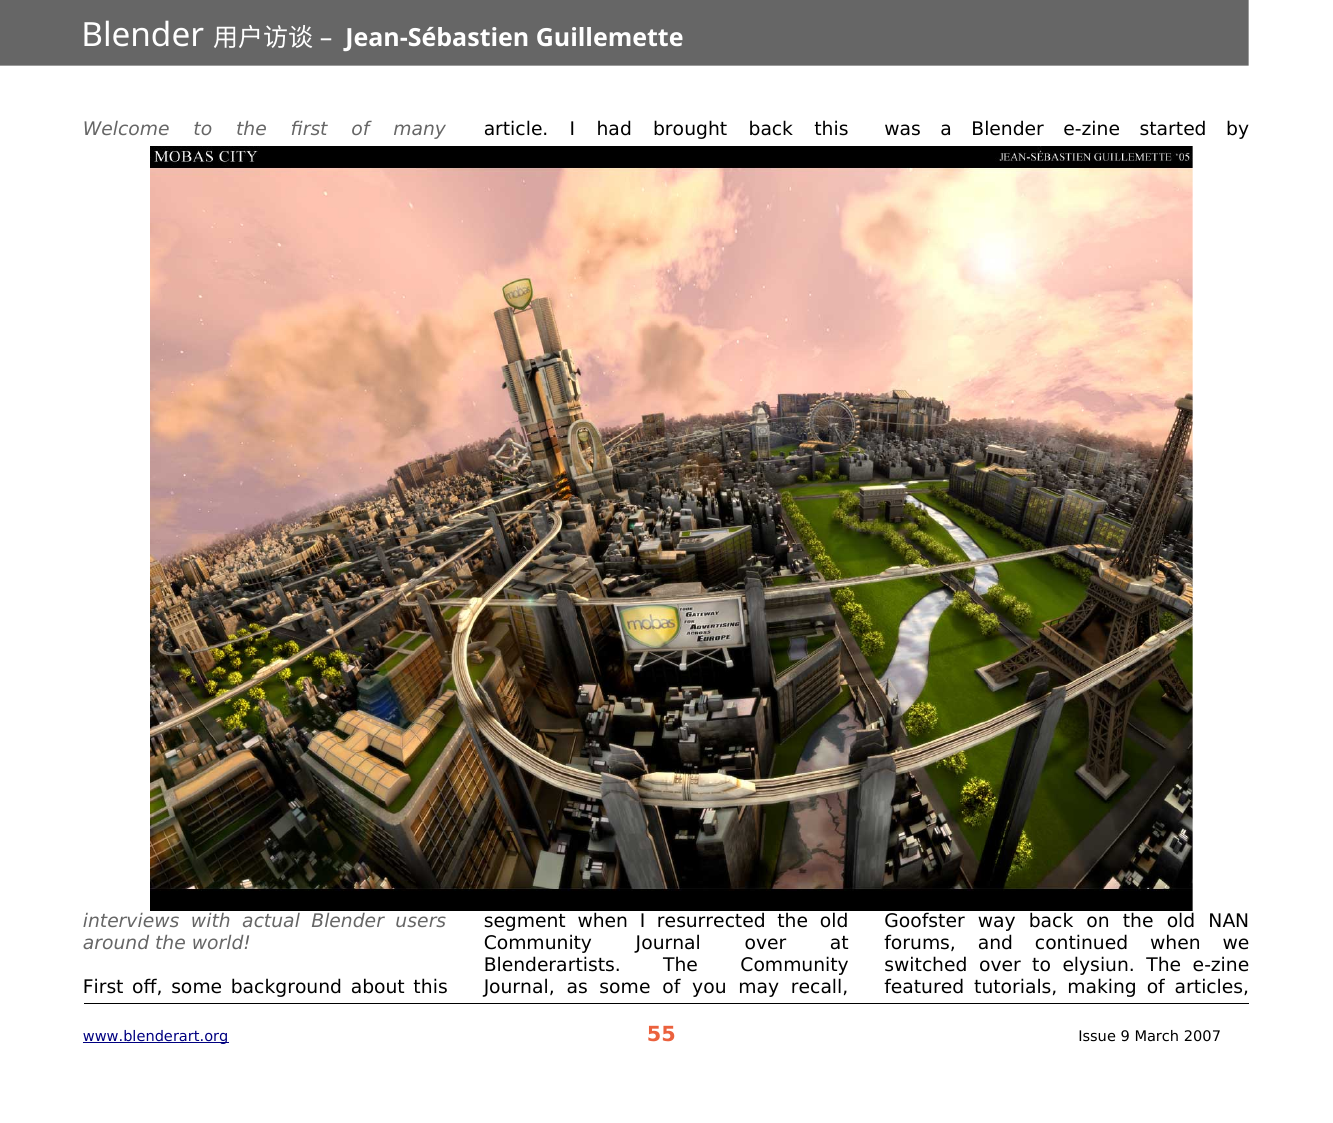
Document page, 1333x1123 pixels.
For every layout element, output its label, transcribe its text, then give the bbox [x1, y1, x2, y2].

picture [150, 146, 1193, 911]
text article. I had brought back this [483, 118, 849, 146]
text segment when I resurrected the old Community Journal over at Blenderartists. The Community Journal, as some of you may recall, [483, 911, 849, 998]
text Welcome to the first of many interviews with actual Blender users around the world! [83, 118, 448, 954]
text was a Blender e-zine started by Goofster way back on the old NAN forums, and continued when we switched over to elysiun. The e-zine featured tutorials, making of articles, [884, 118, 1249, 998]
text First off, some background about this [83, 976, 448, 998]
